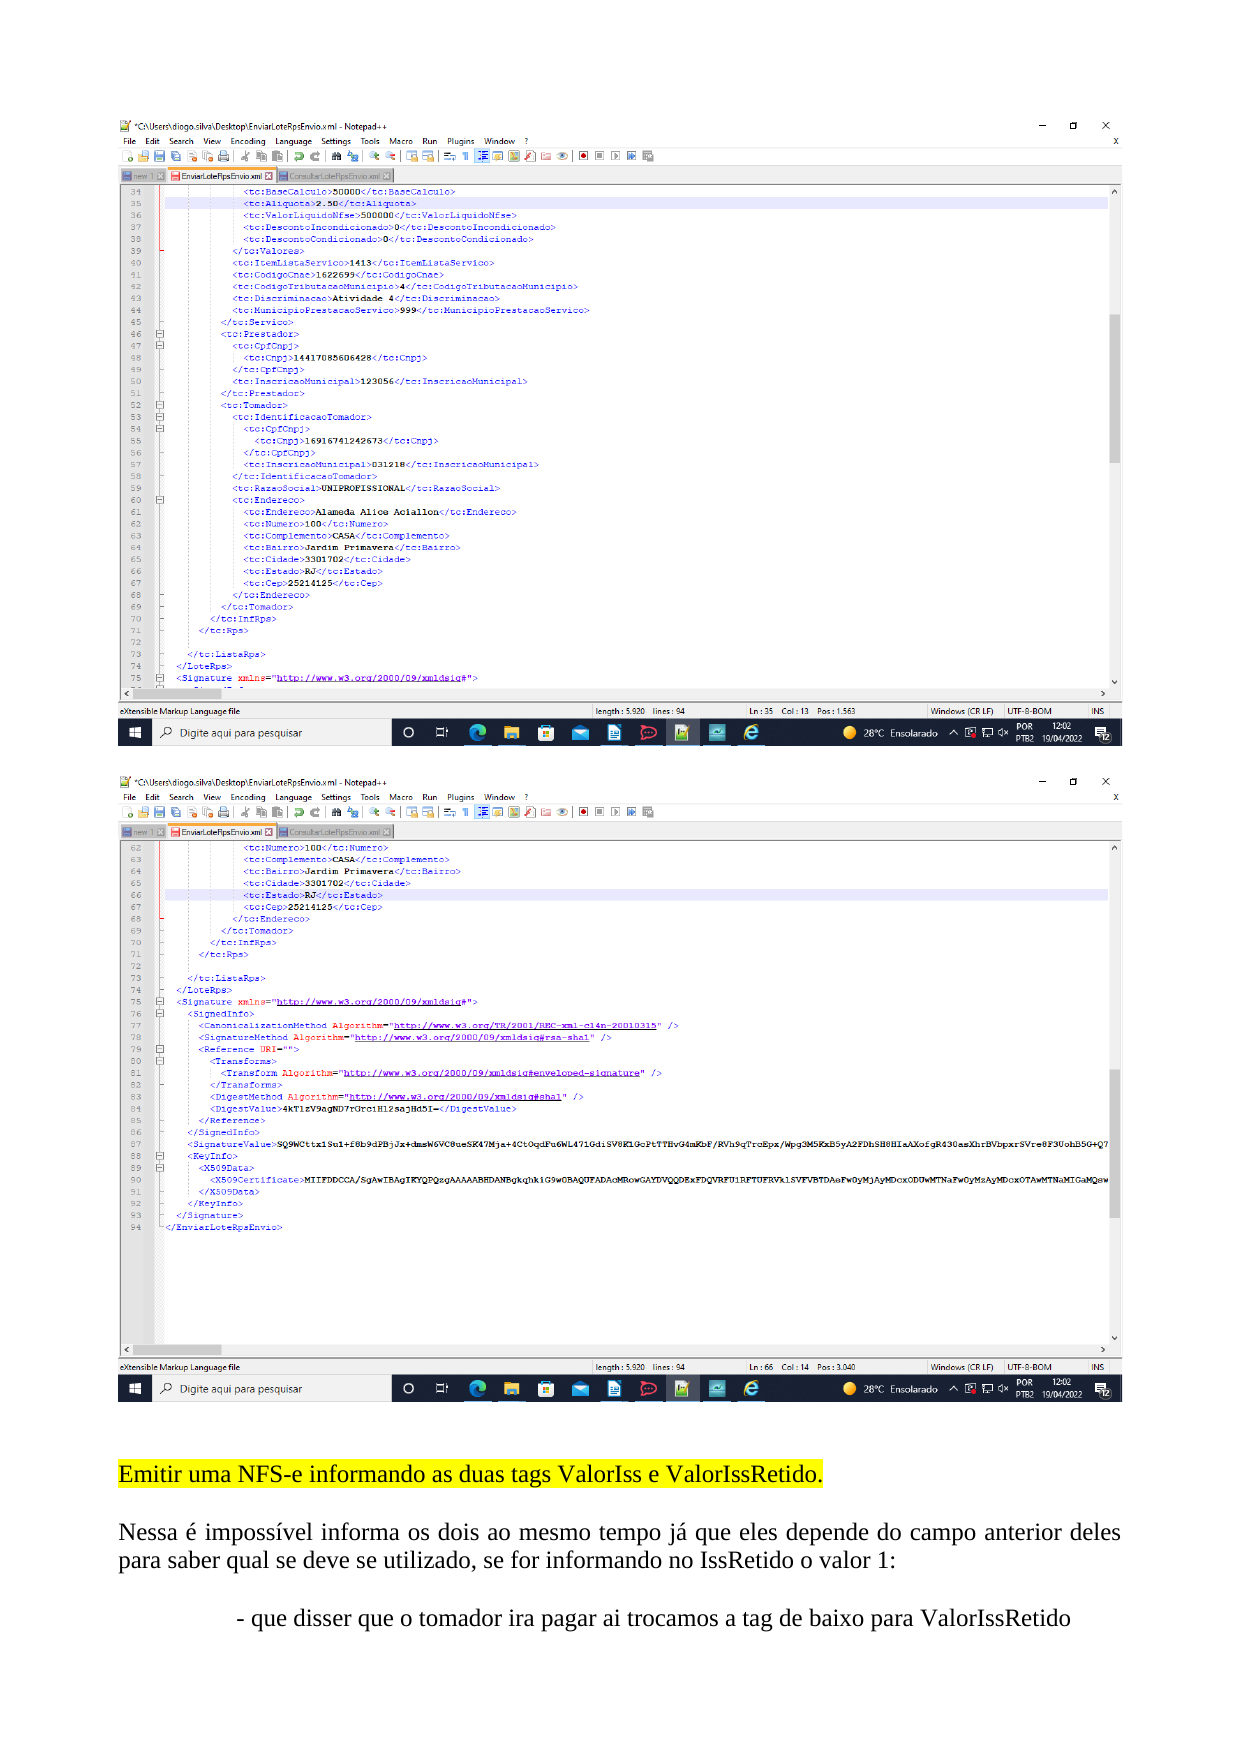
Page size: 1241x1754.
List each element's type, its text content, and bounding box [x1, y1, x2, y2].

picture [118, 774, 1123, 1402]
picture [118, 118, 1123, 746]
list Emitir uma NFS-e informando as duas tags ValorIss e ValorIssRetido. [118, 1459, 1122, 1488]
list Nessa é impossível informa os dois ao mesmo tempo já que eles depende do campo anterior deles para saber qual se deve se utilizado, se for informando no IssRetido o valor 1: [118, 1517, 1122, 1574]
list - que disser que o tomador ira pagar ai trocamos a tag de baixo para ValorIssRetido [118, 1603, 1122, 1632]
